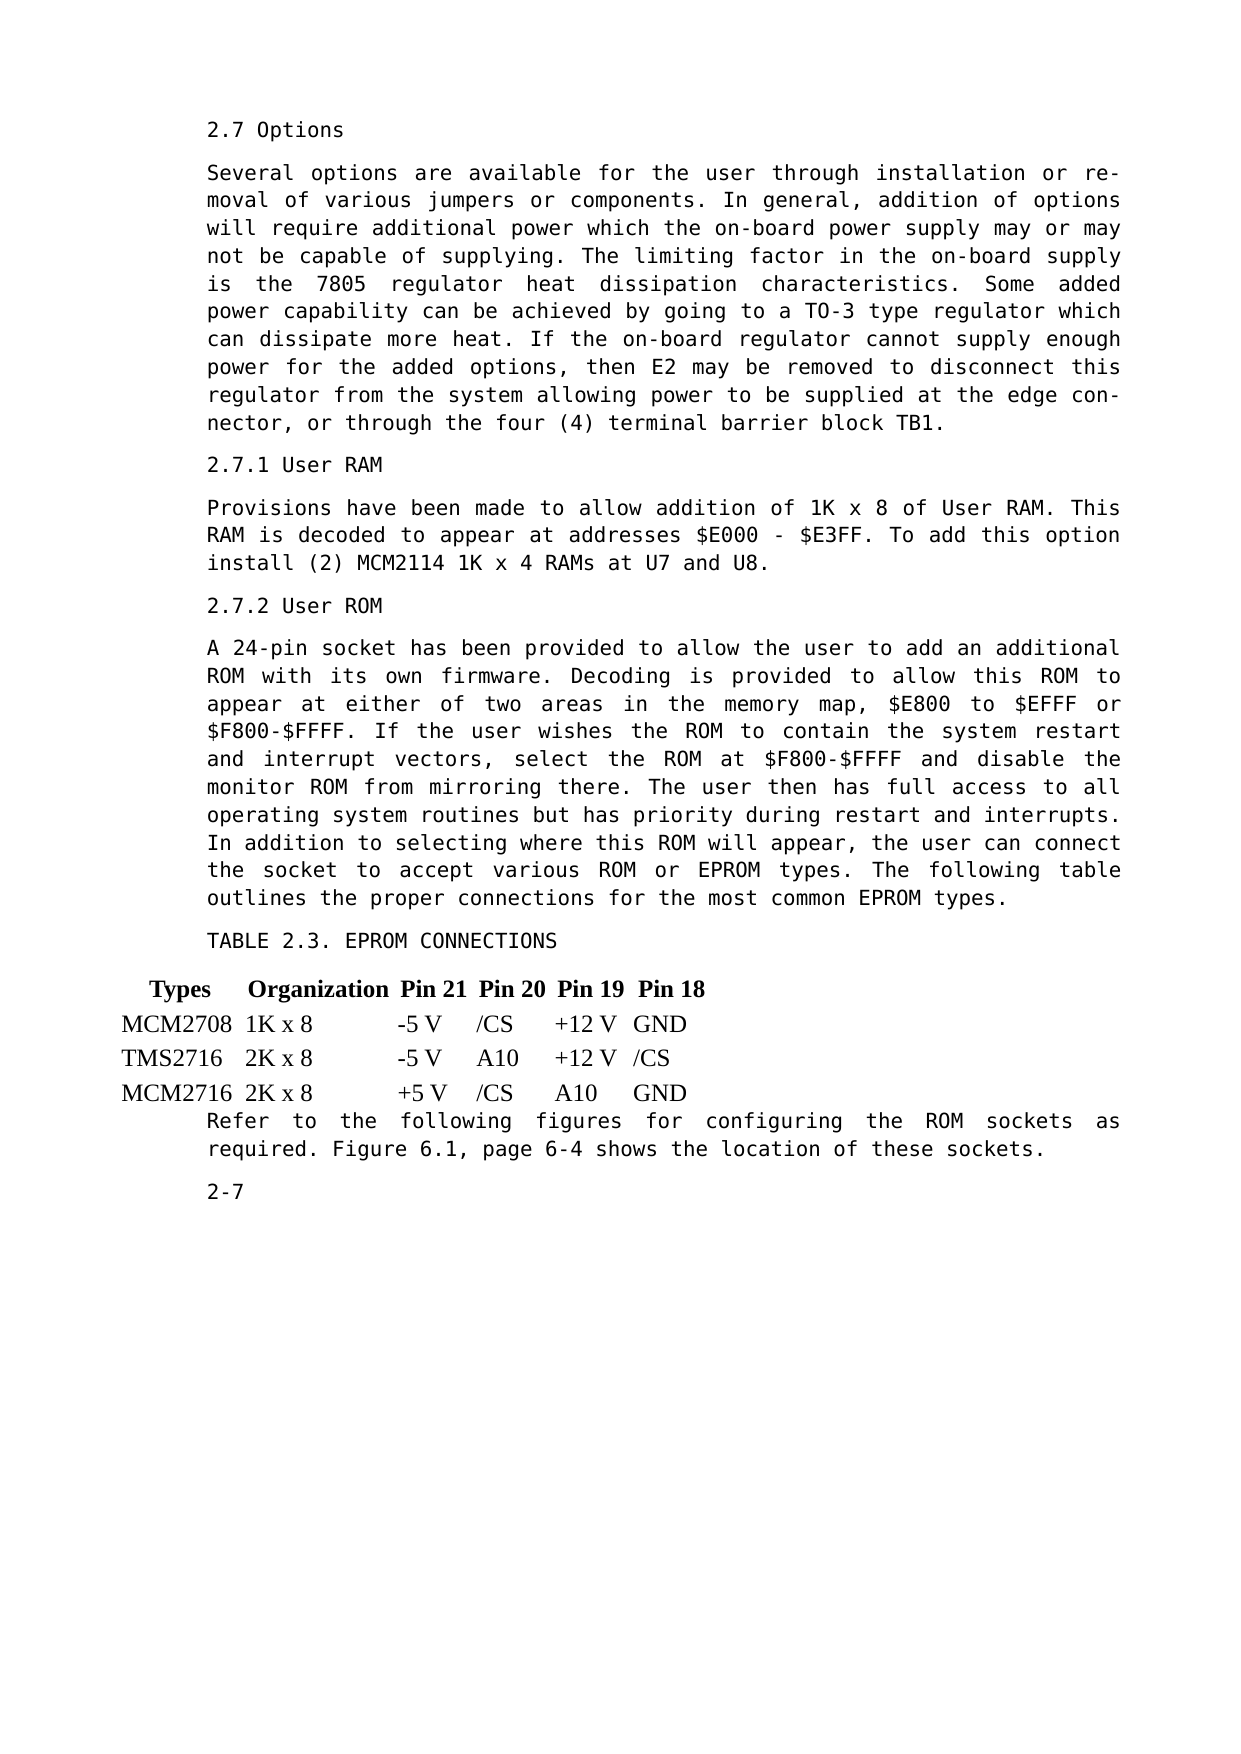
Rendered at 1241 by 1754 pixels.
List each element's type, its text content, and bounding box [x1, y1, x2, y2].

text Provisions have been made to allow addition of 1K x 8 of User RAM. This RAM is decoded to appear at addresses $E000 - $E3FF. To add this option install (2) MCM2114 1K x 4 RAMs at U7 and U8. [207, 496, 1122, 576]
table_cell GND [630, 1006, 713, 1040]
table_cell 1K x 8 [242, 1006, 394, 1040]
text Several options are available for the user through installation or re- moval of various jumpers or components. In general, addition of options will require additional power which the on-board power supply may or may not be capable of supplying. The limiting factor in the on-board supply is the 7805 regulator heat dissipation characteristics. Some added power capability can be achieved by going to a TO-3 type regulator which can dissipate more heat. If the on-board regulator cannot supply enough power for the added options, then E2 may be removed to disconnect this regulator from the system allowing power to be supplied at the edge con- nector, or through the four (4) terminal barrier block TB1. [207, 161, 1122, 435]
table_cell +12 V [551, 1006, 630, 1040]
table_header Pin 21 [395, 971, 473, 1006]
table_cell TMS2716 [118, 1040, 242, 1075]
table_cell /CS [473, 1075, 551, 1109]
table_cell +5 V [395, 1075, 473, 1109]
table_cell -5 V [395, 1040, 473, 1075]
table_cell 2K x 8 [242, 1075, 394, 1109]
text 2-7 [207, 1180, 1122, 1204]
table_cell MCM2708 [118, 1006, 242, 1040]
table_cell GND [630, 1075, 713, 1109]
table_header Organization [242, 971, 394, 1006]
text 2.7 Options [207, 118, 1122, 142]
table_header Pin 19 [551, 971, 630, 1006]
table_cell +12 V [551, 1040, 630, 1075]
text Refer to the following figures for configuring the ROM sockets as required. Figure 6.1, page 6-4 shows the location of these sockets. [207, 1109, 1122, 1162]
table_cell 2K x 8 [242, 1040, 394, 1075]
table_header Pin 18 [630, 971, 713, 1006]
text 2.7.2 User ROM [207, 594, 1122, 618]
table_header Types [118, 971, 242, 1006]
table_cell A10 [473, 1040, 551, 1075]
table_cell /CS [630, 1040, 713, 1075]
table_cell -5 V [395, 1006, 473, 1040]
table_cell A10 [551, 1075, 630, 1109]
table_cell MCM2716 [118, 1075, 242, 1109]
text A 24-pin socket has been provided to allow the user to add an additional ROM with its own firmware. Decoding is provided to allow this ROM to appear at either of two areas in the memory map, $E800 to $EFFF or $F800-$FFFF. If the user wishes the ROM to contain the system restart and interrupt vectors, select the ROM at $F800-$FFFF and disable the monitor ROM from mirroring there. The user then has full access to all operating system routines but has priority during restart and interrupts. In addition to selecting where this ROM will appear, the user can connect the socket to accept various ROM or EPROM types. The following table outlines the proper connections for the most common EPROM types. [207, 636, 1122, 911]
text TABLE 2.3. EPROM CONNECTIONS [207, 929, 1122, 953]
text 2.7.1 User RAM [207, 453, 1122, 477]
table_header Pin 20 [473, 971, 551, 1006]
table_cell /CS [473, 1006, 551, 1040]
